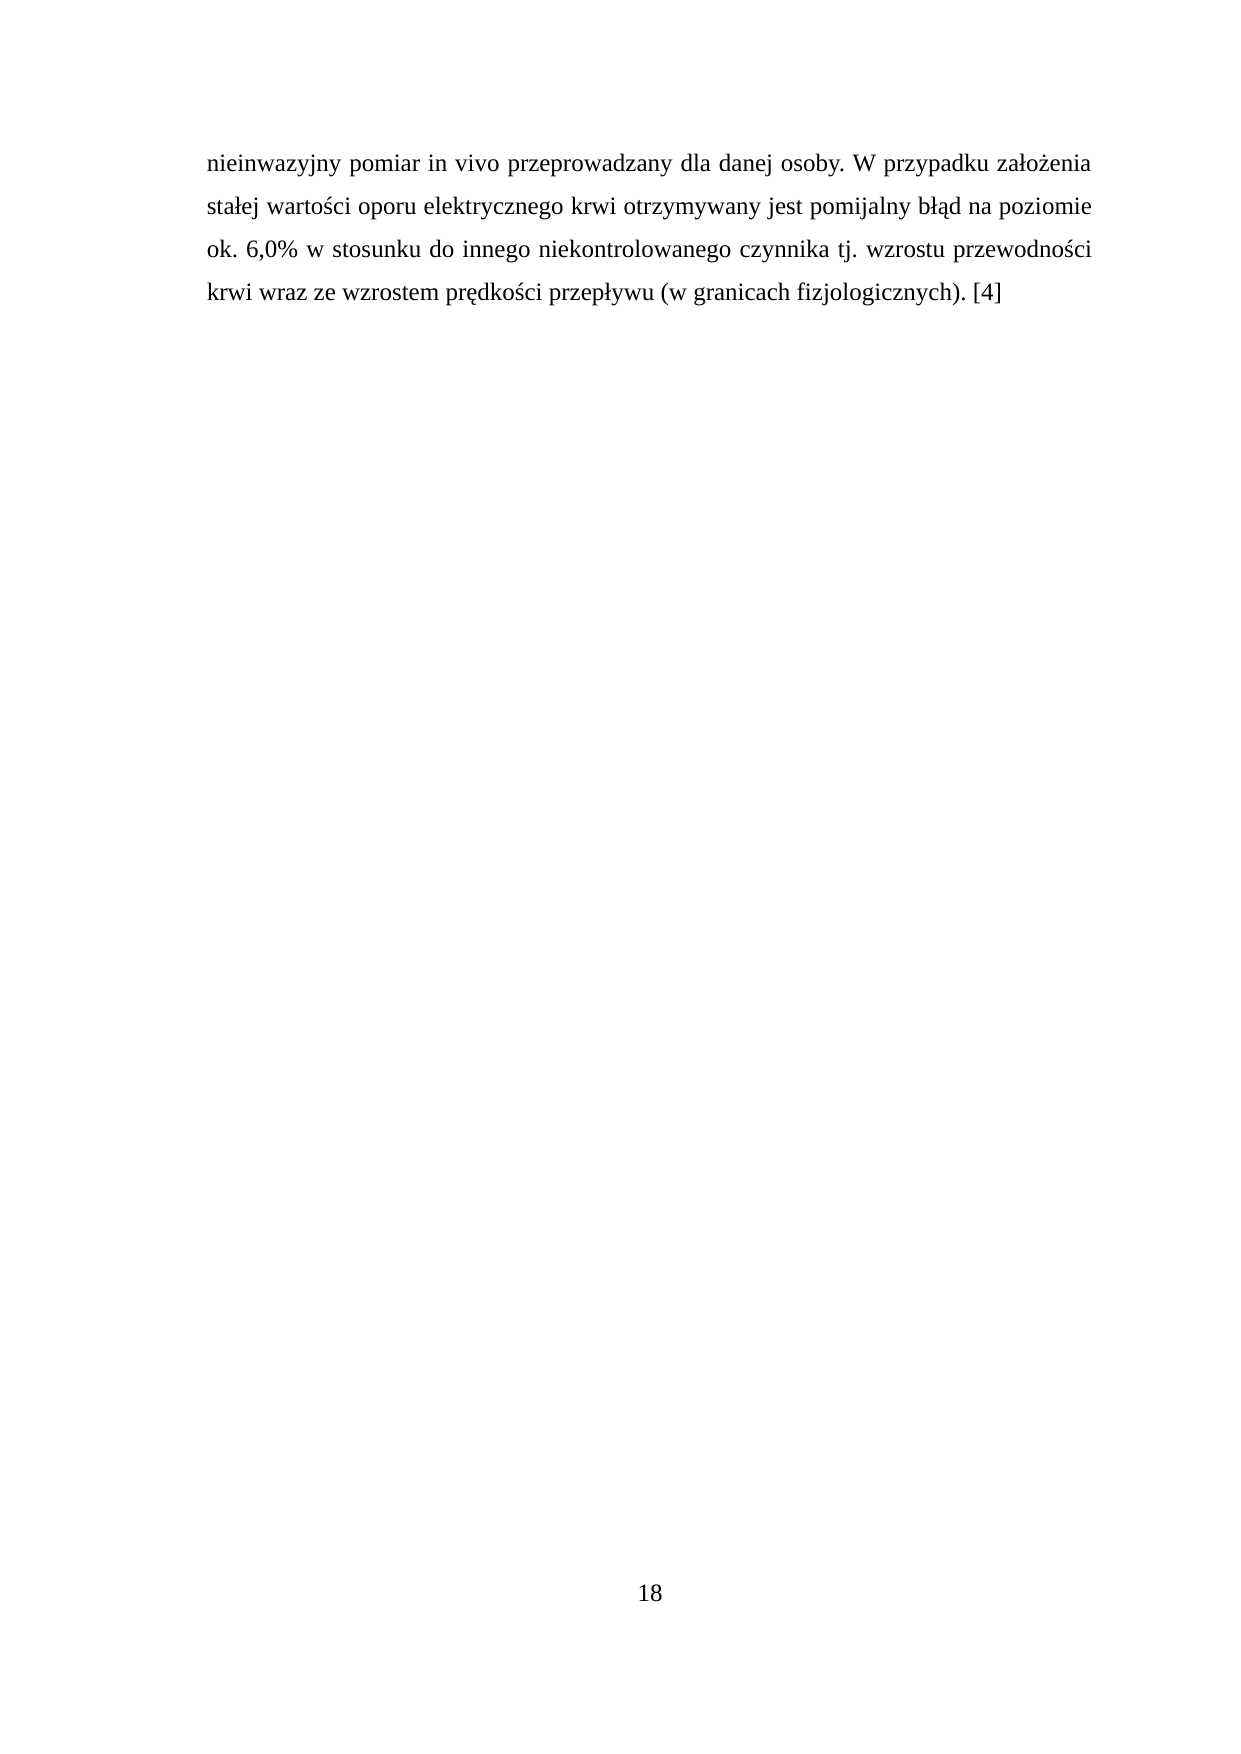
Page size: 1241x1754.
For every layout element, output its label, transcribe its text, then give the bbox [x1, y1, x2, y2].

text nieinwazyjny pomiar in vivo przeprowadzany dla danej osoby. W przypadku założenia stałej wartości oporu elektrycznego krwi otrzymywany jest pomijalny błąd na poziomie ok. 6,0% w stosunku do innego niekontrolowanego czynnika tj. wzrostu przewodności krwi wraz ze wzrostem prędkości przepływu (w granicach fizjologicznych). [4] [207, 148, 1093, 306]
